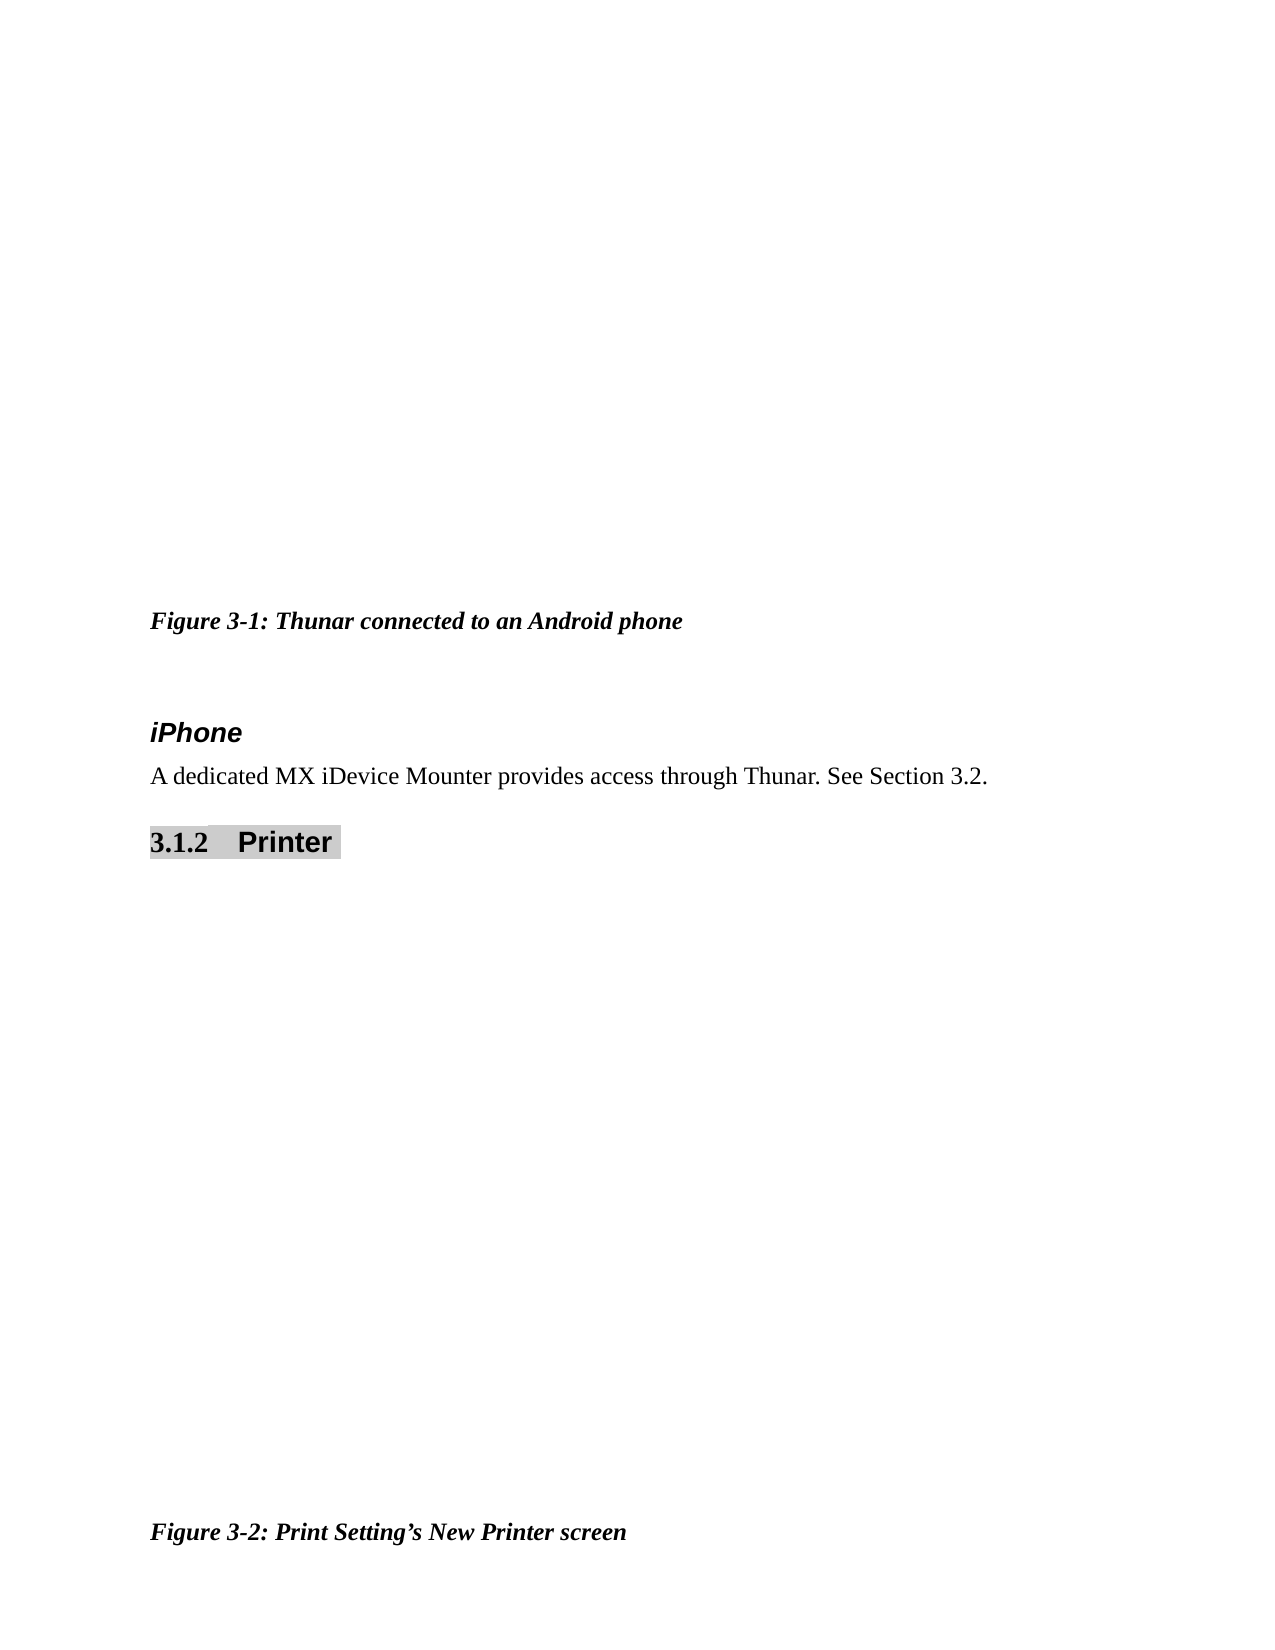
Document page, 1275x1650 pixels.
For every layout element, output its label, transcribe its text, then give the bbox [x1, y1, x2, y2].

text Figure 3-2: Print Setting’s New Printer screen [150, 1517, 1125, 1546]
text A dedicated MX iDevice Mounter provides access through Thunar. See Section 3.2. [150, 761, 1125, 789]
text Figure 3-1: Thunar connected to an Android phone [150, 606, 1125, 634]
subtitle 3.1.2 Printer [150, 825, 208, 859]
subtitle iPhone [150, 716, 1125, 748]
subtitle 3.1.2 Printer [341, 825, 1125, 859]
